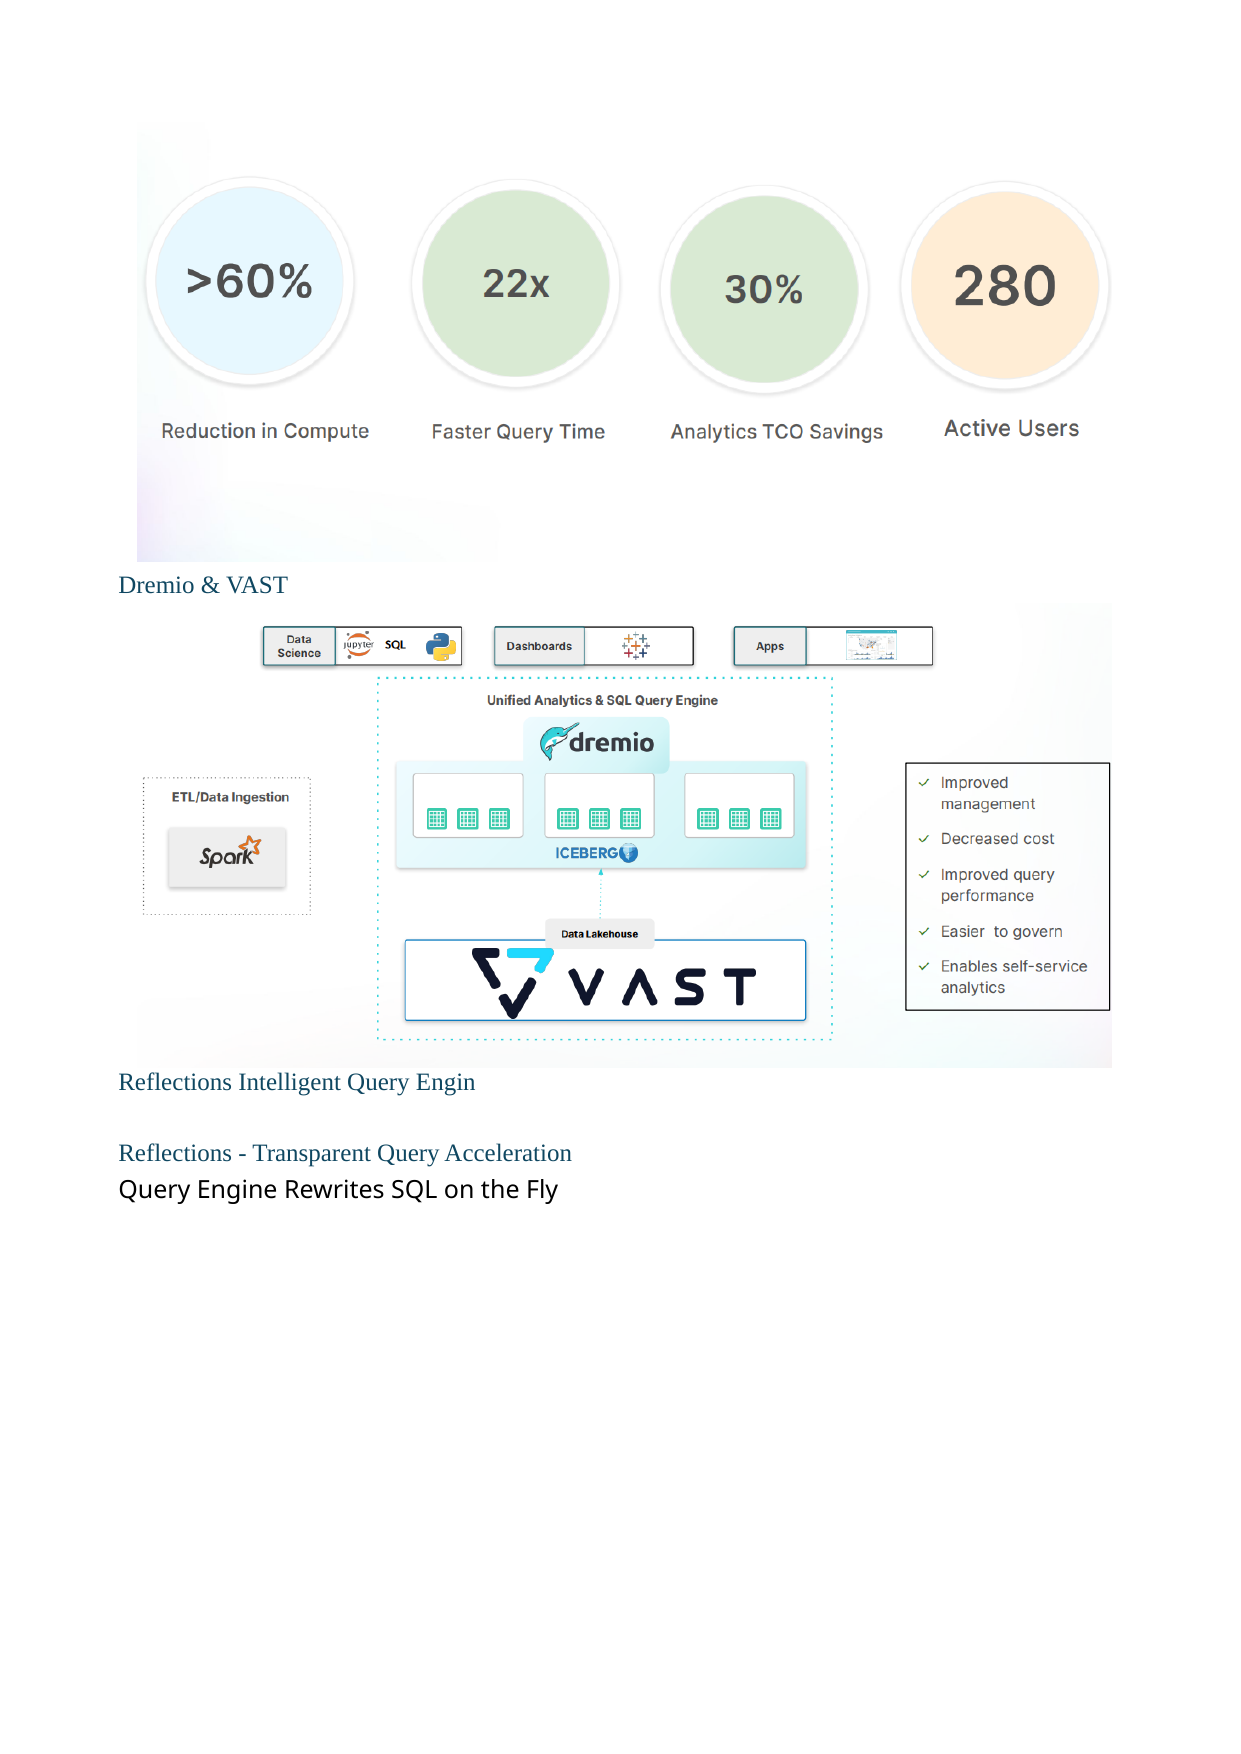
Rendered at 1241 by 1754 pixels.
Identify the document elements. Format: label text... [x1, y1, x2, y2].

subtitle Dremio & VAST [118, 570, 1122, 599]
text Query Engine Rewrites SQL on the Fly [118, 1171, 1122, 1205]
subtitle Reflections - Transparent Query Acceleration [118, 1138, 1122, 1167]
text Reflections Intelligent Query Engin [118, 603, 1122, 1096]
picture [137, 603, 1112, 1068]
picture [137, 118, 1112, 562]
